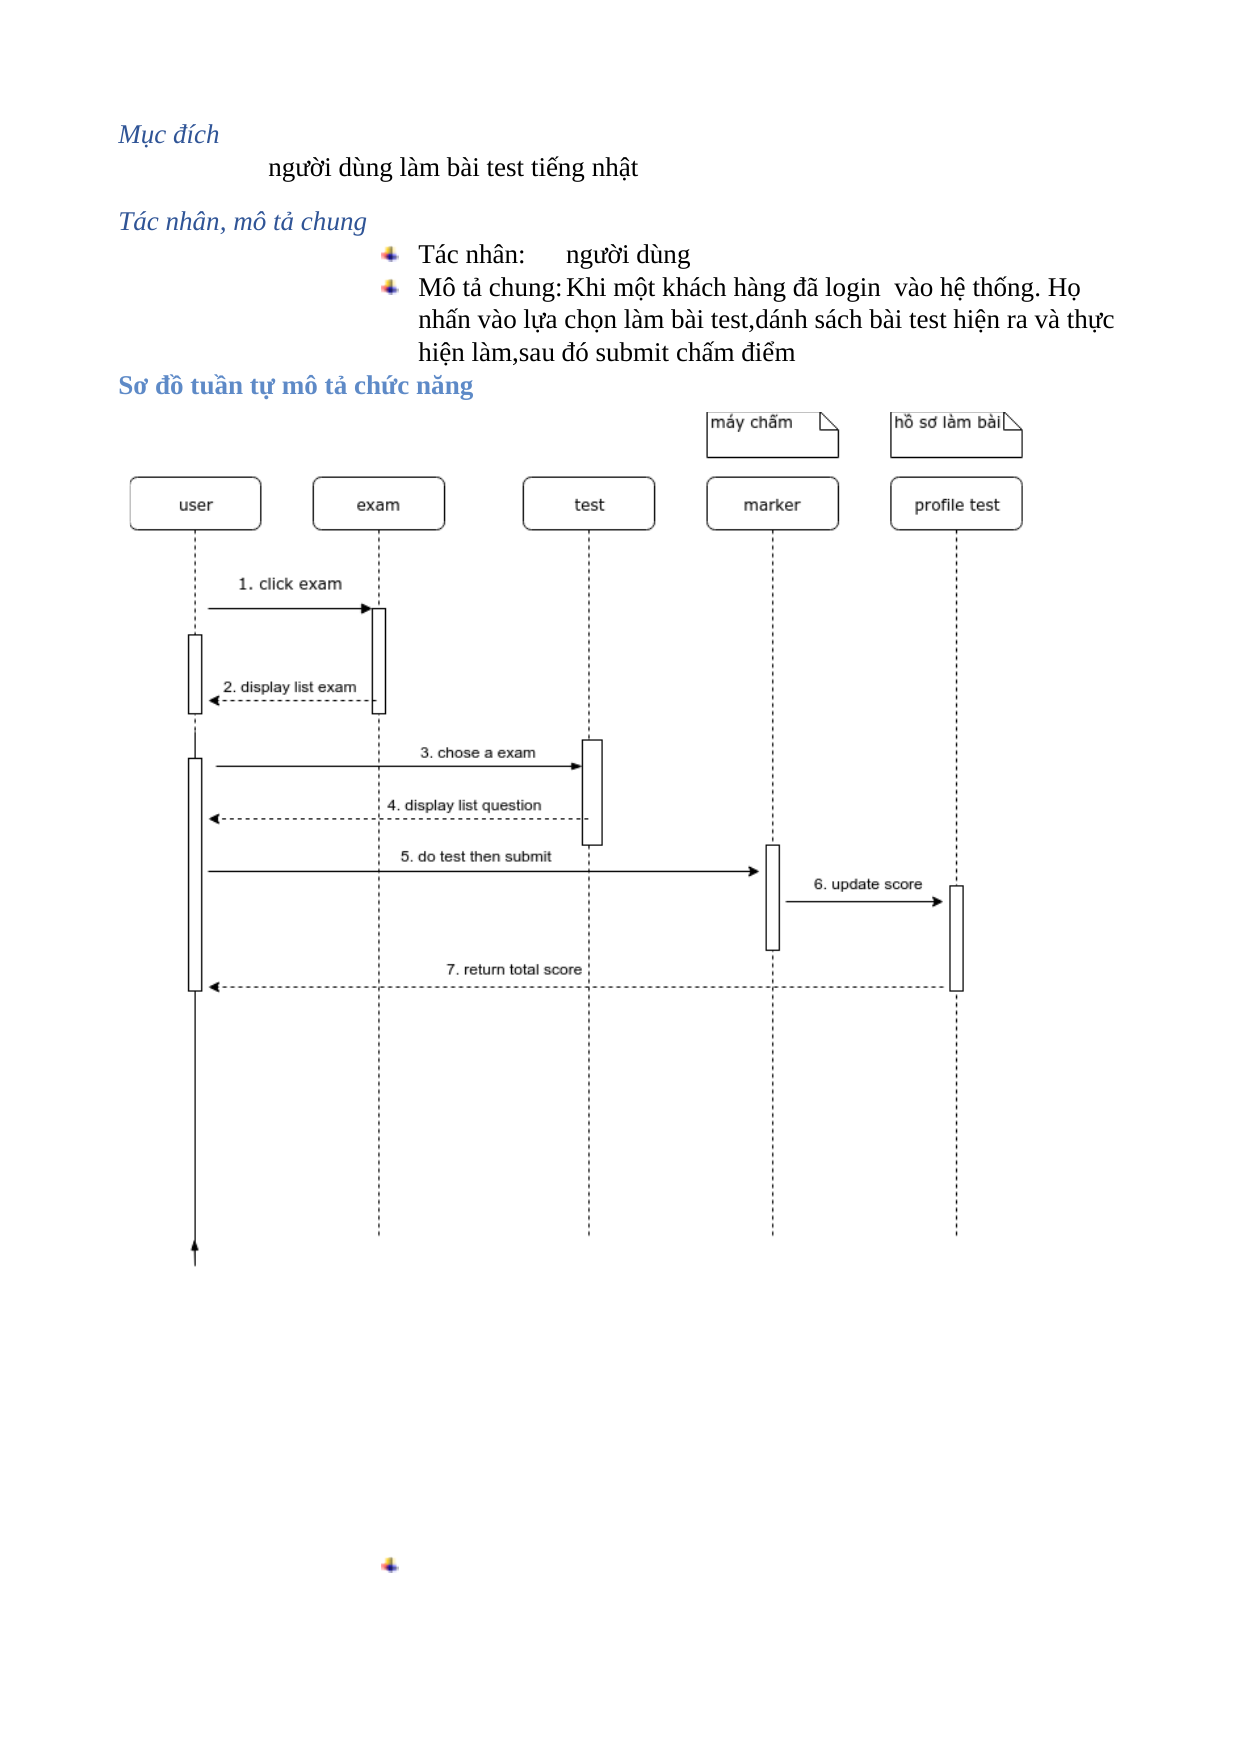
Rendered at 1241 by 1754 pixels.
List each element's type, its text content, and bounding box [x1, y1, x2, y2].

text người dùng làm bài test tiếng nhật [268, 151, 1122, 182]
subtitle Mục đích [118, 118, 1122, 149]
picture [129, 412, 1023, 1277]
subtitle Tác nhân, mô tả chung [118, 205, 1122, 236]
list Tác nhân: người dùng [381, 238, 1122, 269]
picture [381, 278, 399, 295]
picture [381, 1556, 399, 1573]
text Sơ đồ tuần tự mô tả chức năng [118, 369, 1122, 401]
list Mô tả chung: Khi một khách hàng đã login vào hệ thống. Họ nhấn vào lựa chọn làm bài test,dánh sách bài test hiện ra và thực hiện làm,sau đó submit chấm điểm [381, 271, 1122, 368]
picture [381, 245, 399, 262]
